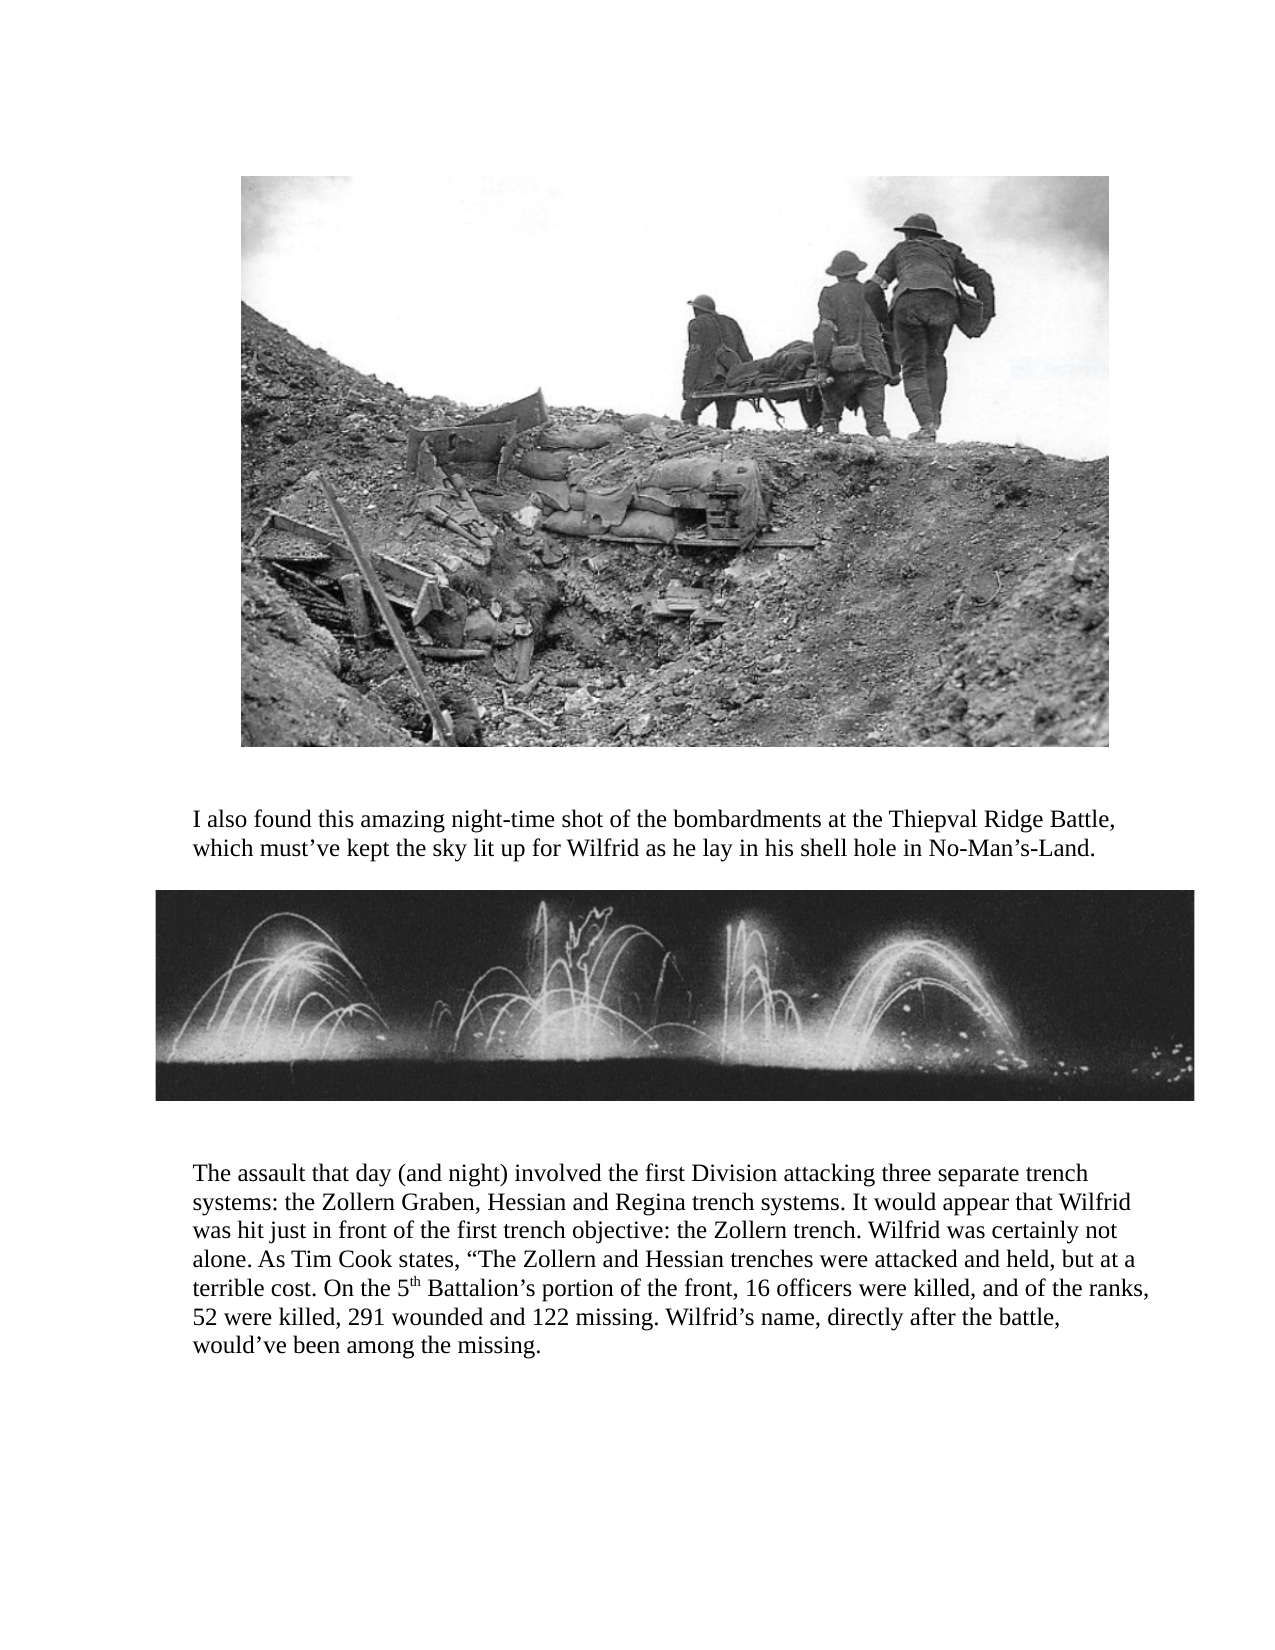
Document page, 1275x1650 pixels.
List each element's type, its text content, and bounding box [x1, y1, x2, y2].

text I also found this amazing night-time shot of the bombardments at the Thiepval Ridge Battle, which must’ve kept the sky lit up for Wilfrid as he lay in his shell hole in No-Man’s-Land. [192, 804, 1158, 862]
picture [241, 176, 1109, 747]
picture [155, 890, 1195, 1101]
text The assault that day (and night) involved the first Division attacking three separate trench systems: the Zollern Graben, Hessian and Regina trench systems. It would appear that Wilfrid was hit just in front of the first trench objective: the Zollern trench. Wilfrid was certainly not alone. As Tim Cook states, “The Zollern and Hessian trenches were attacked and held, but at a terrible cost. On the 5th Battalion’s portion of the front, 16 officers were killed, and of the ranks, 52 were killed, 291 wounded and 122 missing. Wilfrid’s name, directly after the battle, would’ve been among the missing. [192, 1158, 1158, 1359]
